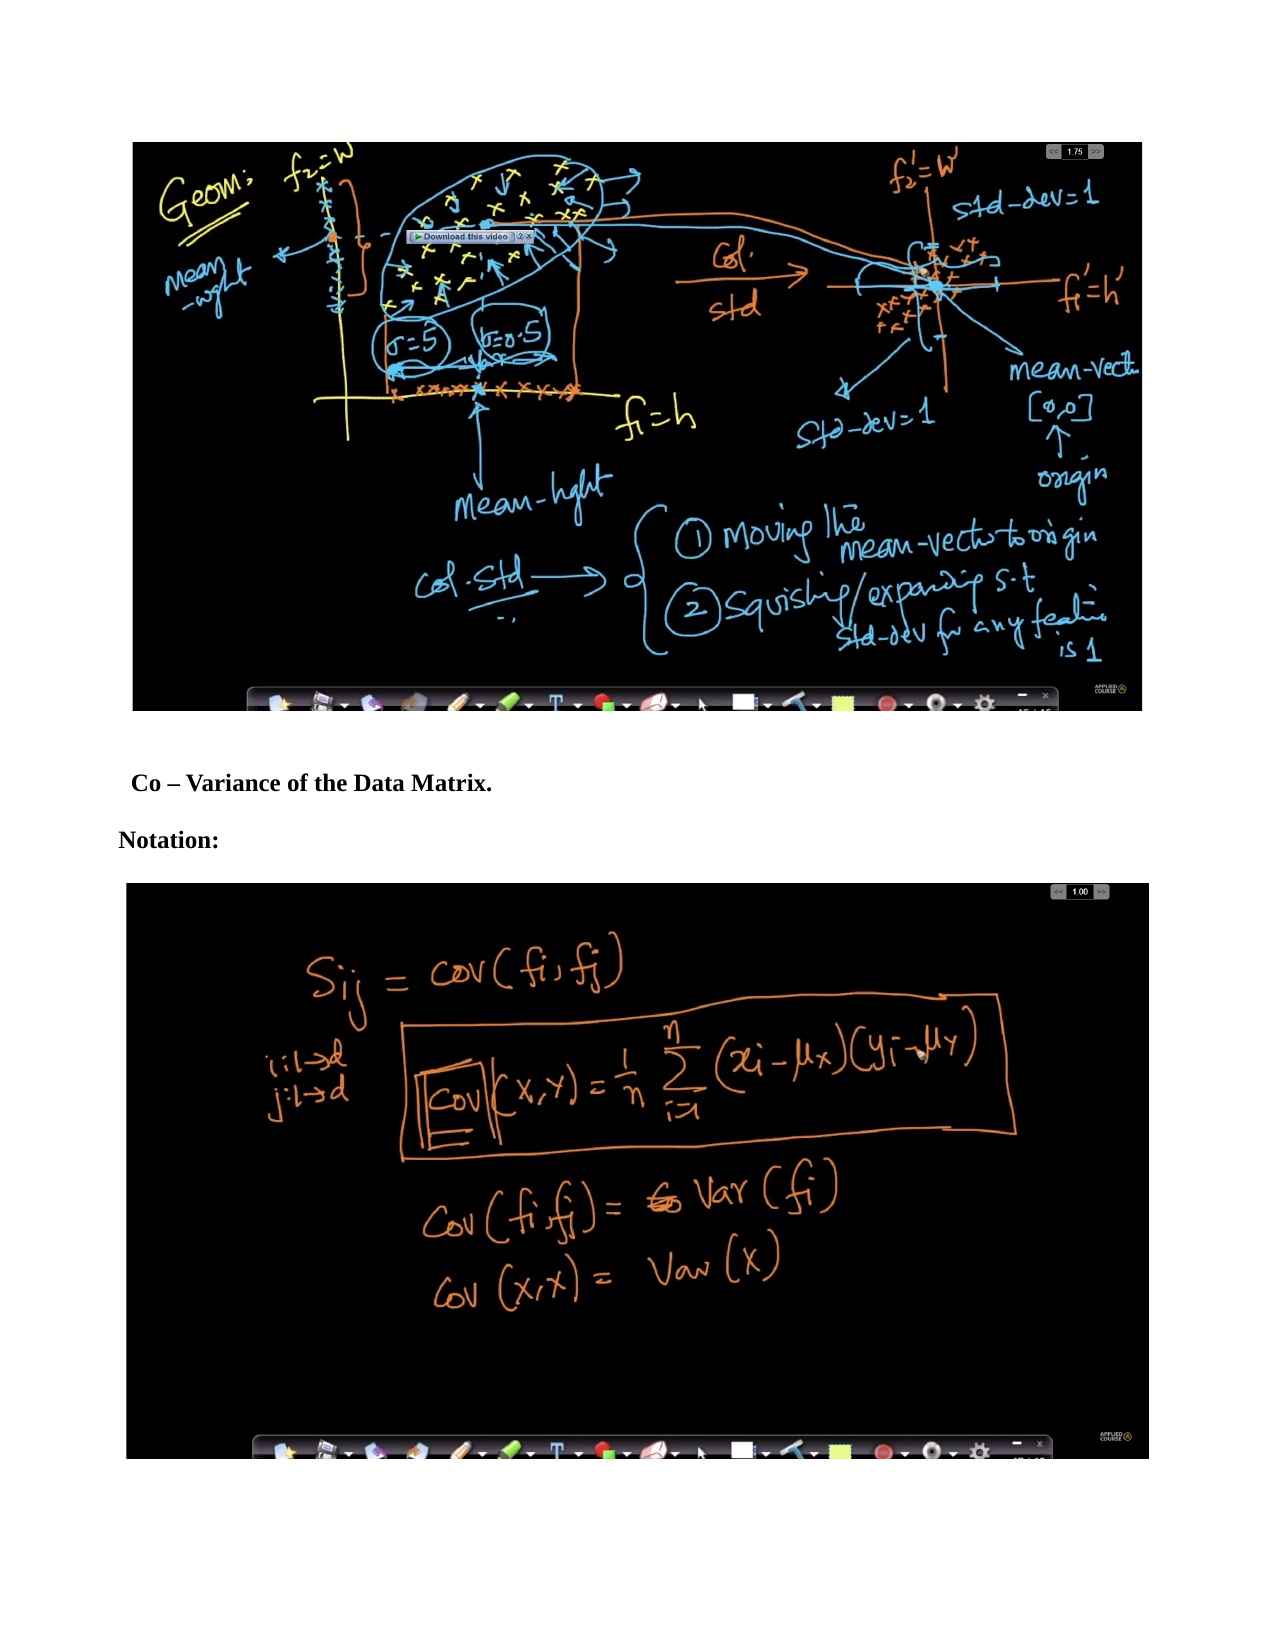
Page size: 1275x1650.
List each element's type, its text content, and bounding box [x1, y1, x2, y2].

text Notation: [118, 826, 1157, 854]
picture [126, 883, 1149, 1459]
picture [132, 142, 1143, 711]
text Co – Variance of the Data Matrix. [118, 768, 1157, 797]
